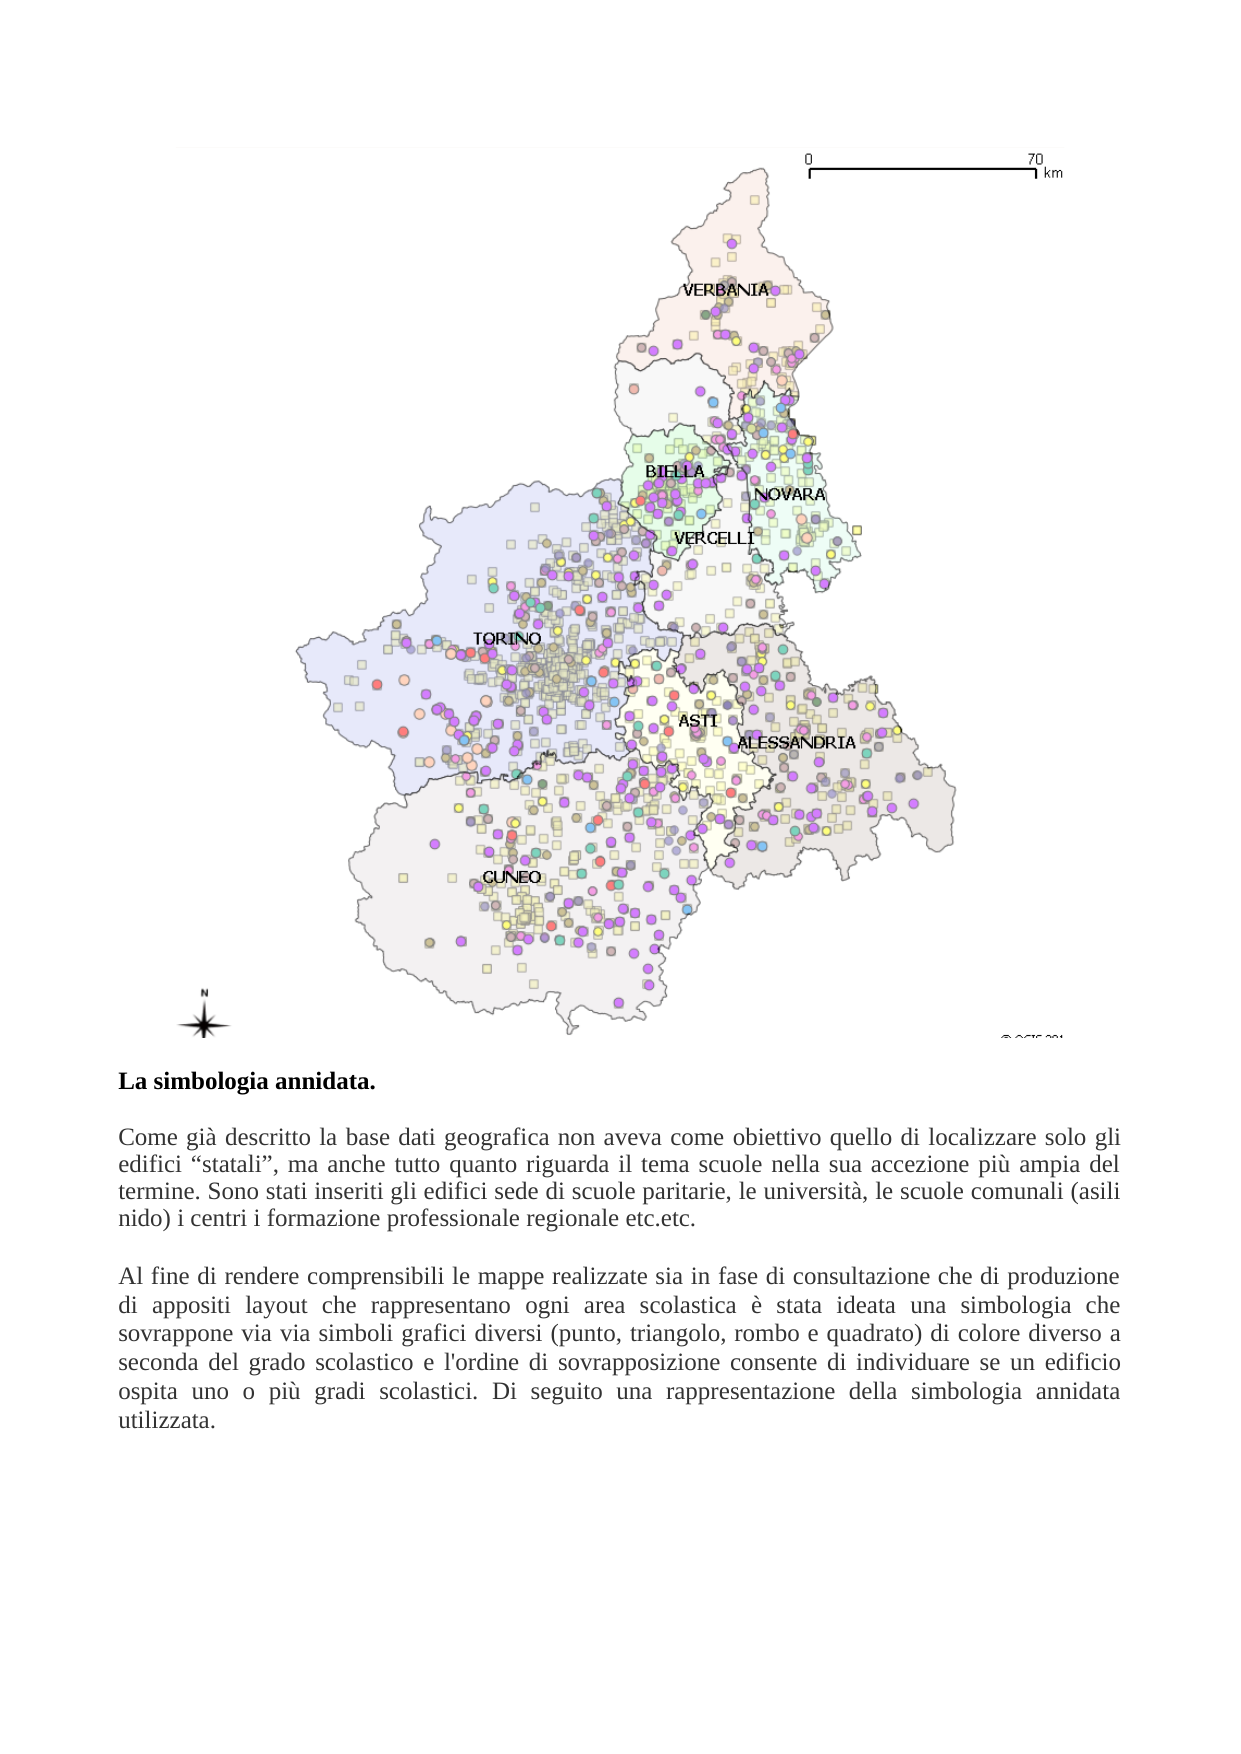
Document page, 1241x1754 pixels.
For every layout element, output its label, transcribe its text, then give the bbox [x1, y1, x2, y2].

picture [175, 147, 1065, 1038]
text La simbologia annidata. [118, 1066, 1122, 1095]
text Come già descritto la base dati geografica non aveva come obiettivo quello di localizzare solo gli edifici “statali”, ma anche tutto quanto riguarda il tema scuole nella sua accezione più ampia del termine. Sono stati inseriti gli edifici sede di scuole paritarie, le università, le scuole comunali (asili nido) i centri i formazione professionale regionale etc.etc. [118, 1124, 1122, 1232]
text Al fine di rendere comprensibili le mappe realizzate sia in fase di consultazione che di produzione di appositi layout che rappresentano ogni area scolastica è stata ideata una simbologia che sovrappone via via simboli grafici diversi (punto, triangolo, rombo e quadrato) di colore diverso a seconda del grado scolastico e l'ordine di sovrapposizione consente di individuare se un edificio ospita uno o più gradi scolastici. Di seguito una rappresentazione della simbologia annidata utilizzata. [118, 1261, 1122, 1433]
